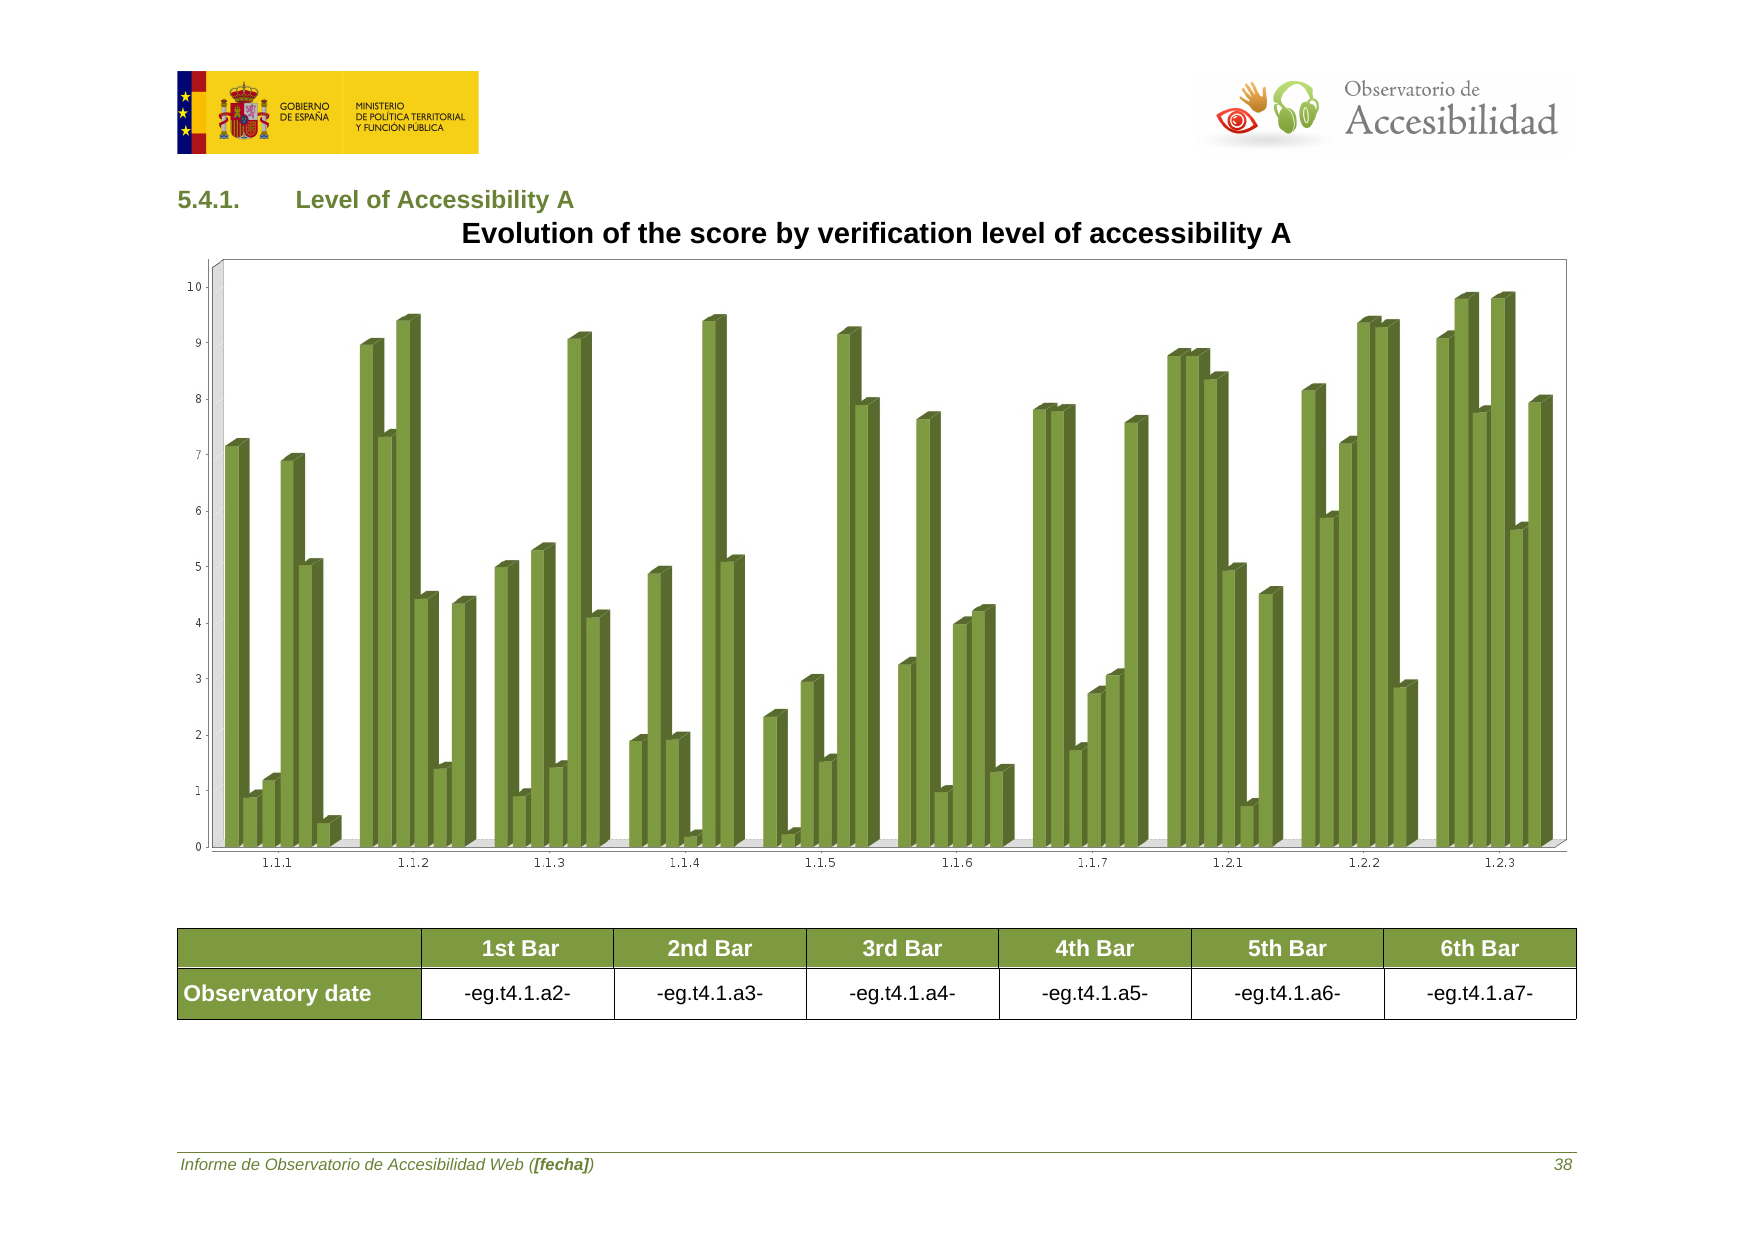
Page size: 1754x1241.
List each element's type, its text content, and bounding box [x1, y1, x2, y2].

table_cell -eg.t4.1.a2- [422, 969, 614, 1019]
table_cell -eg.t4.1.a3- [615, 969, 806, 1019]
subtitle Level of Accessibility A [177, 185, 1577, 214]
table_header 3rd Bar [807, 929, 998, 967]
picture [177, 71, 479, 154]
table_cell -eg.t4.1.a5- [1000, 969, 1191, 1019]
table_cell -eg.t4.1.a6- [1192, 969, 1384, 1019]
picture [1196, 72, 1572, 154]
table_header 2nd Bar [614, 929, 806, 967]
table_header 5th Bar [1192, 929, 1383, 967]
text Evolution of the score by verification level of accessibility A [177, 216, 1577, 250]
table_header 6th Bar [1384, 929, 1576, 967]
picture [177, 250, 1577, 875]
table_cell -eg.t4.1.a4- [807, 969, 999, 1019]
table_cell -eg.t4.1.a7- [1385, 969, 1576, 1019]
table_cell Observatory date [178, 969, 421, 1019]
table_header 1st Bar [422, 929, 613, 967]
table_header [178, 929, 421, 967]
table_header 4th Bar [999, 929, 1191, 967]
